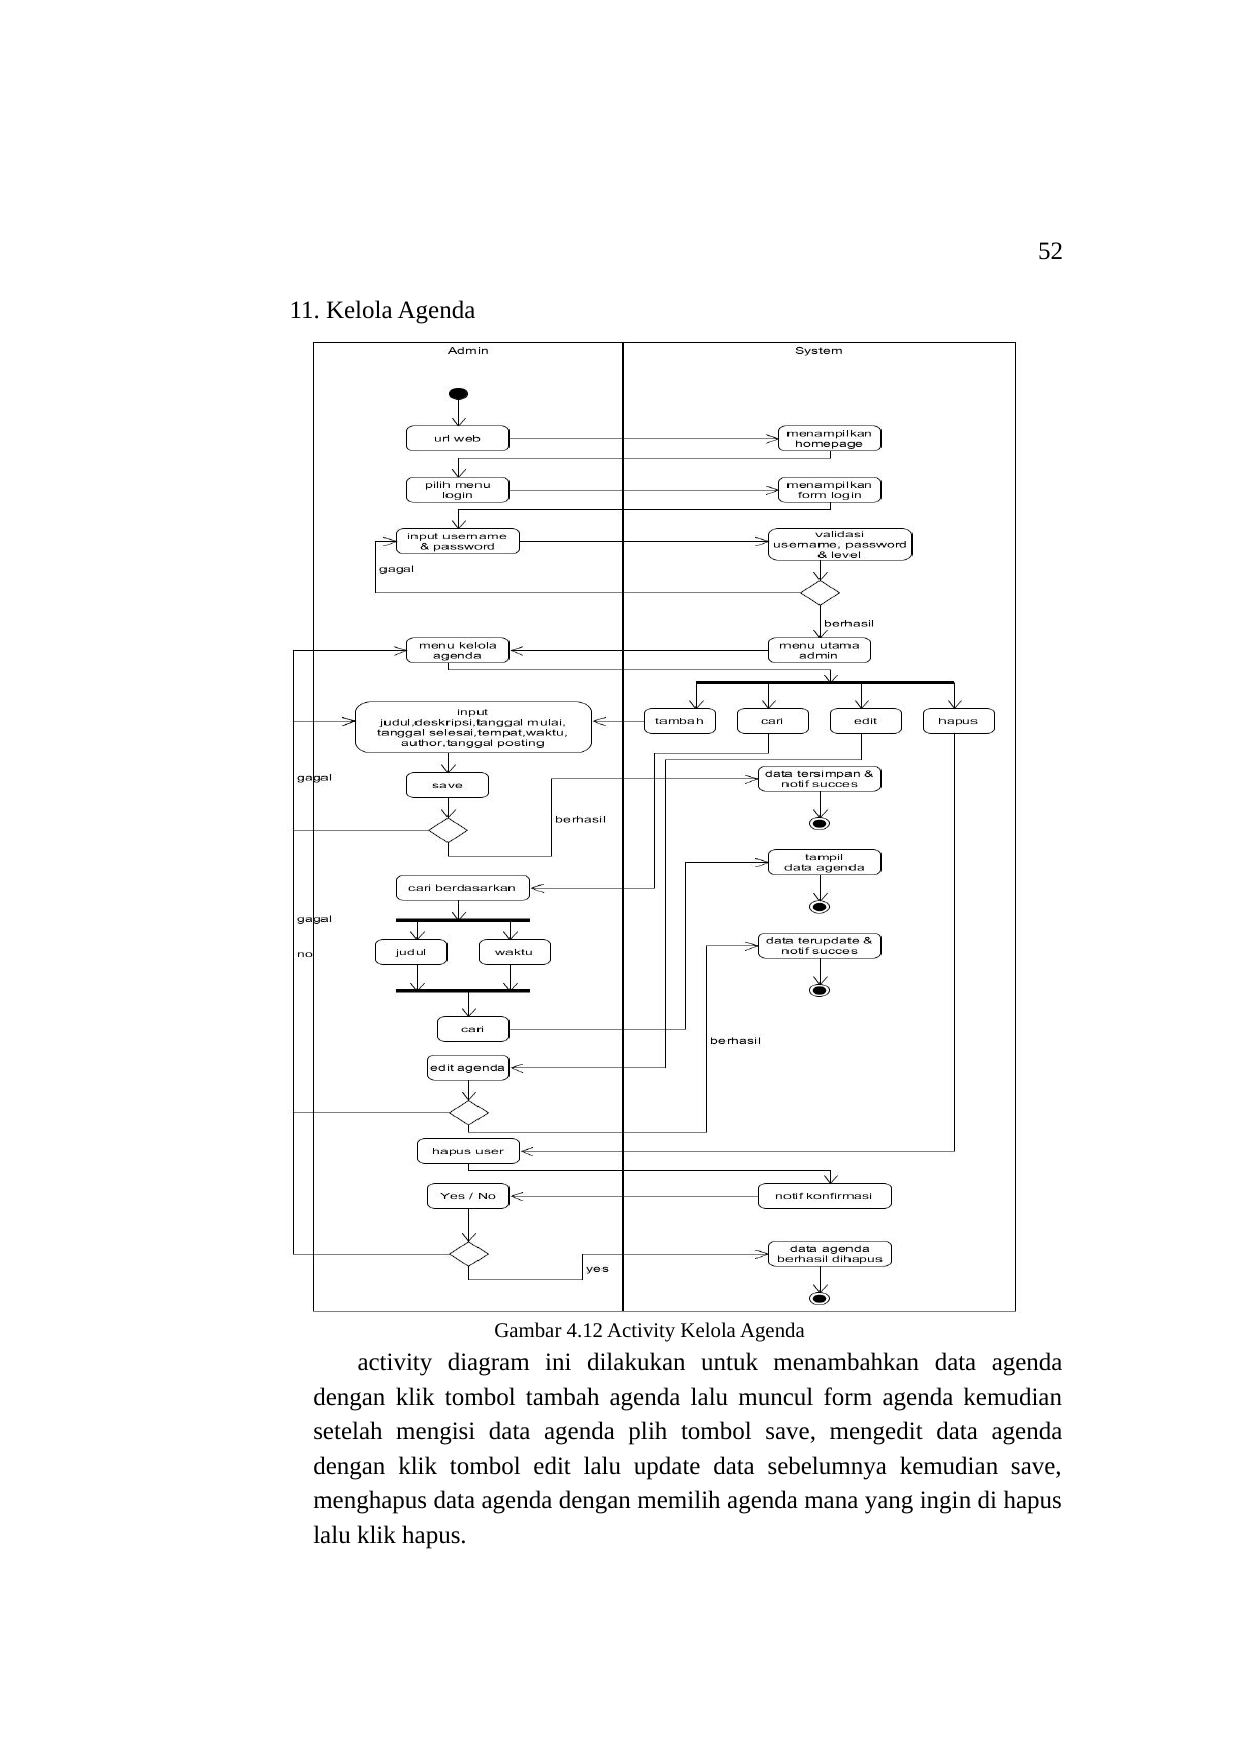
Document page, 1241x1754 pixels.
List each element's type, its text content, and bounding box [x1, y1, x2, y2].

text activity diagram ini dilakukan untuk menambahkan data agenda dengan klik tombol tambah agenda lalu muncul form agenda kemudian setelah mengisi data agenda plih tombol save, mengedit data agenda dengan klik tombol edit lalu update data sebelumnya kemudian save, menghapus data agenda dengan memilih agenda mana yang ingin di hapus lalu klik hapus. [263, 327, 1063, 1548]
picture [262, 339, 1037, 1313]
text 11. Kelola Agenda [289, 295, 1063, 324]
text Gambar 4.12 Activity Kelola Agenda [263, 1313, 1036, 1342]
